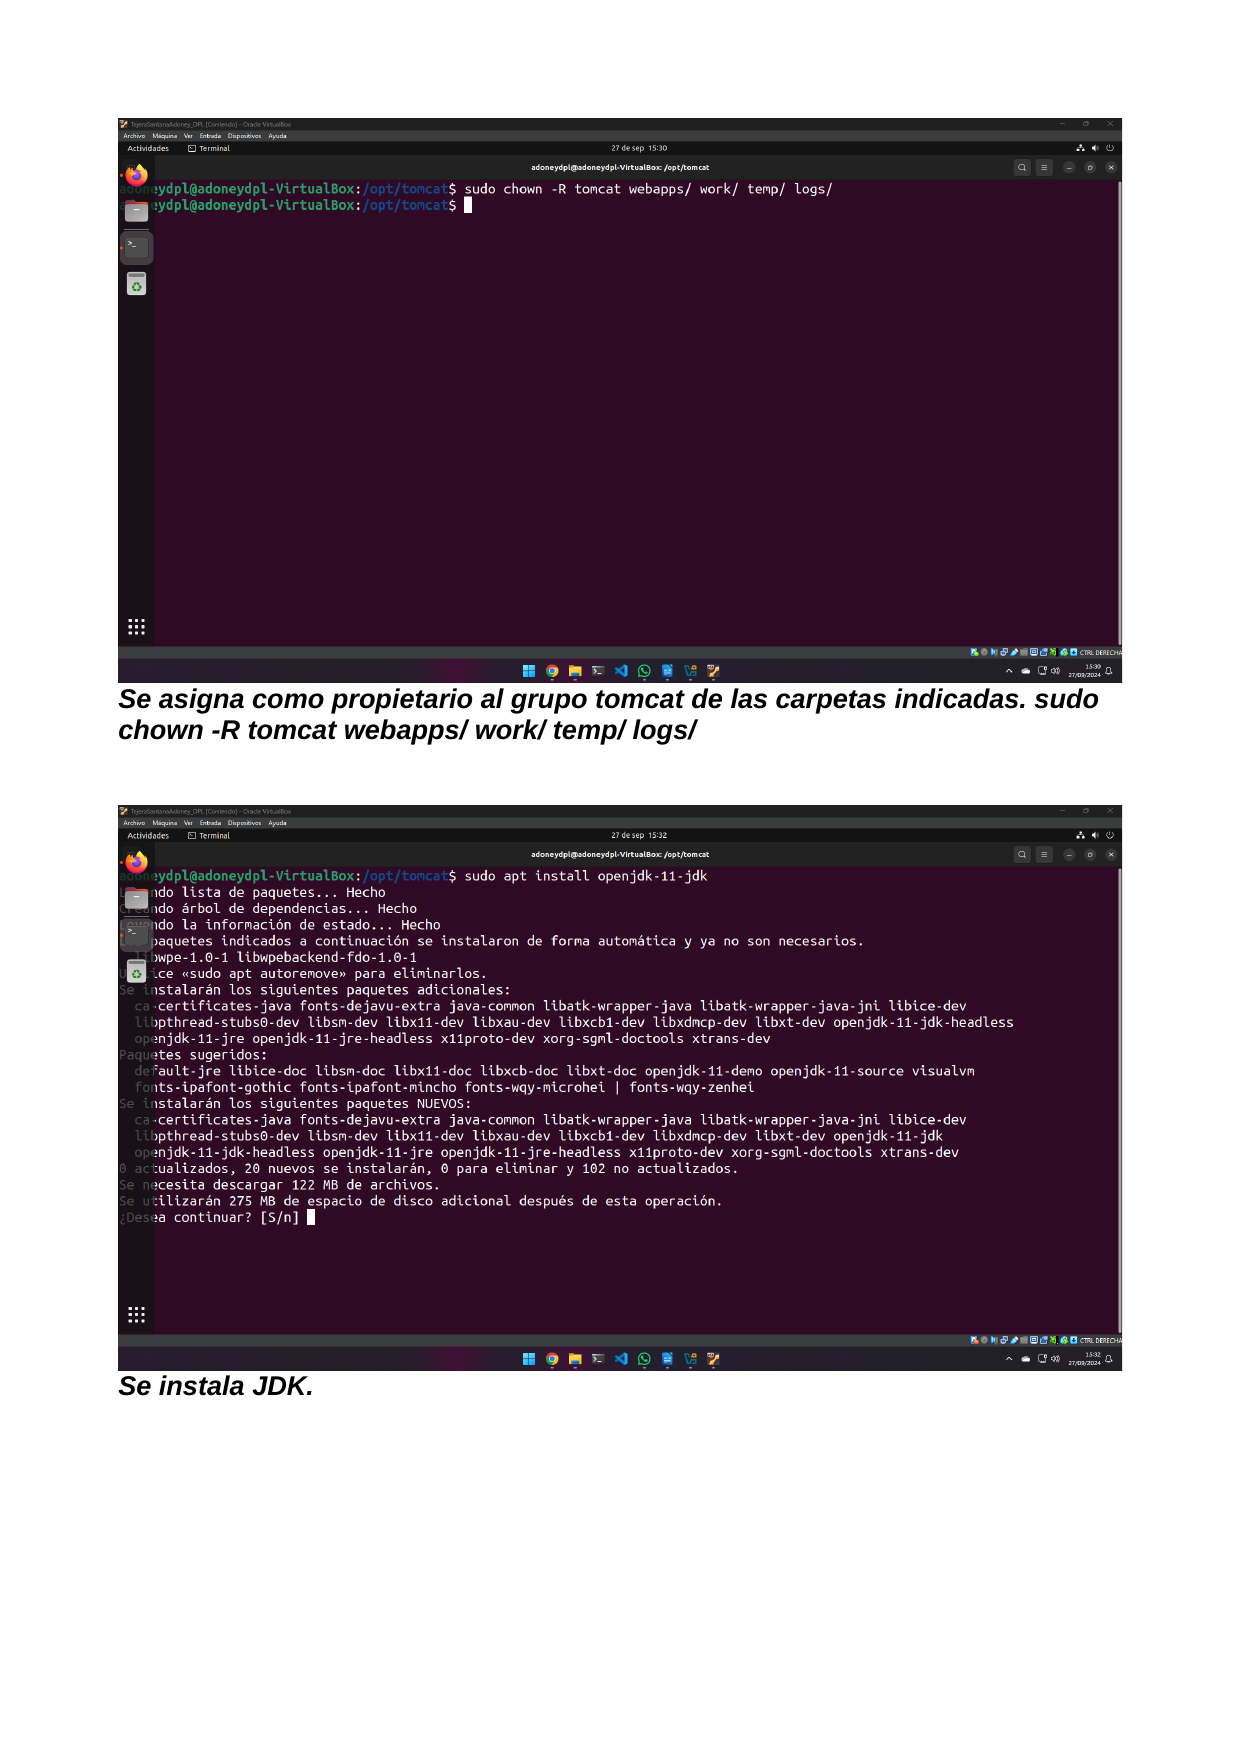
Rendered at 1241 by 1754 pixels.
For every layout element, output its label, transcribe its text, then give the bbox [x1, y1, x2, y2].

picture [118, 118, 1123, 683]
subtitle Se instala JDK. [118, 1371, 1122, 1401]
subtitle Se asigna como propietario al grupo tomcat de las carpetas indicadas. sudo chown -R tomcat webapps/ work/ temp/ logs/ [118, 683, 1122, 745]
picture [118, 805, 1123, 1371]
